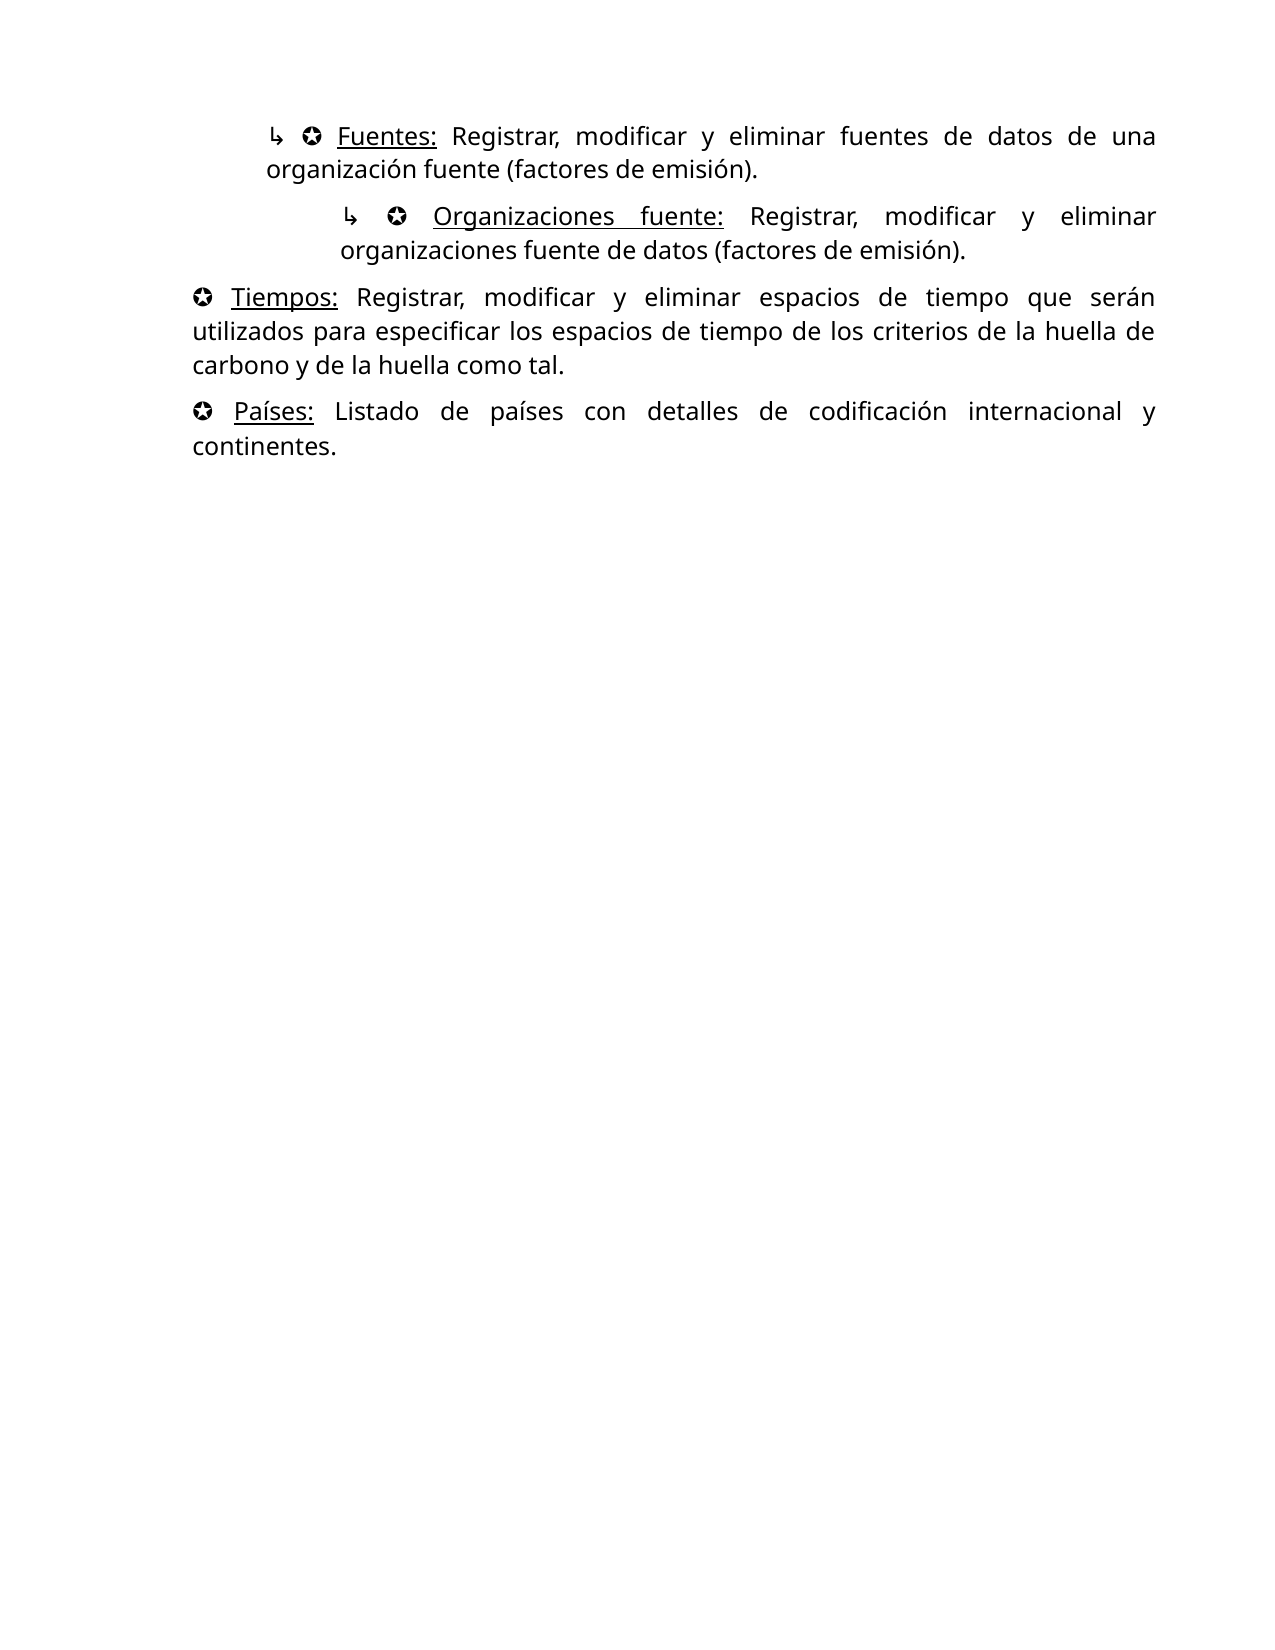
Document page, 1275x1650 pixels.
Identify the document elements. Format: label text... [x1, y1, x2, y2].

text ✪ Países: Listado de países con detalles de codificación internacional y continentes. [192, 394, 1157, 462]
text ↳ ✪ Fuentes: Registrar, modificar y eliminar fuentes de datos de una organización fuente (factores de emisión). [266, 118, 1157, 186]
text ↳ ✪ Organizaciones fuente: Registrar, modificar y eliminar organizaciones fuente de datos (factores de emisión). [340, 199, 1157, 267]
text ✪ Tiempos: Registrar, modificar y eliminar espacios de tiempo que serán utilizados para especificar los espacios de tiempo de los criterios de la huella de carbono y de la huella como tal. [192, 279, 1157, 382]
